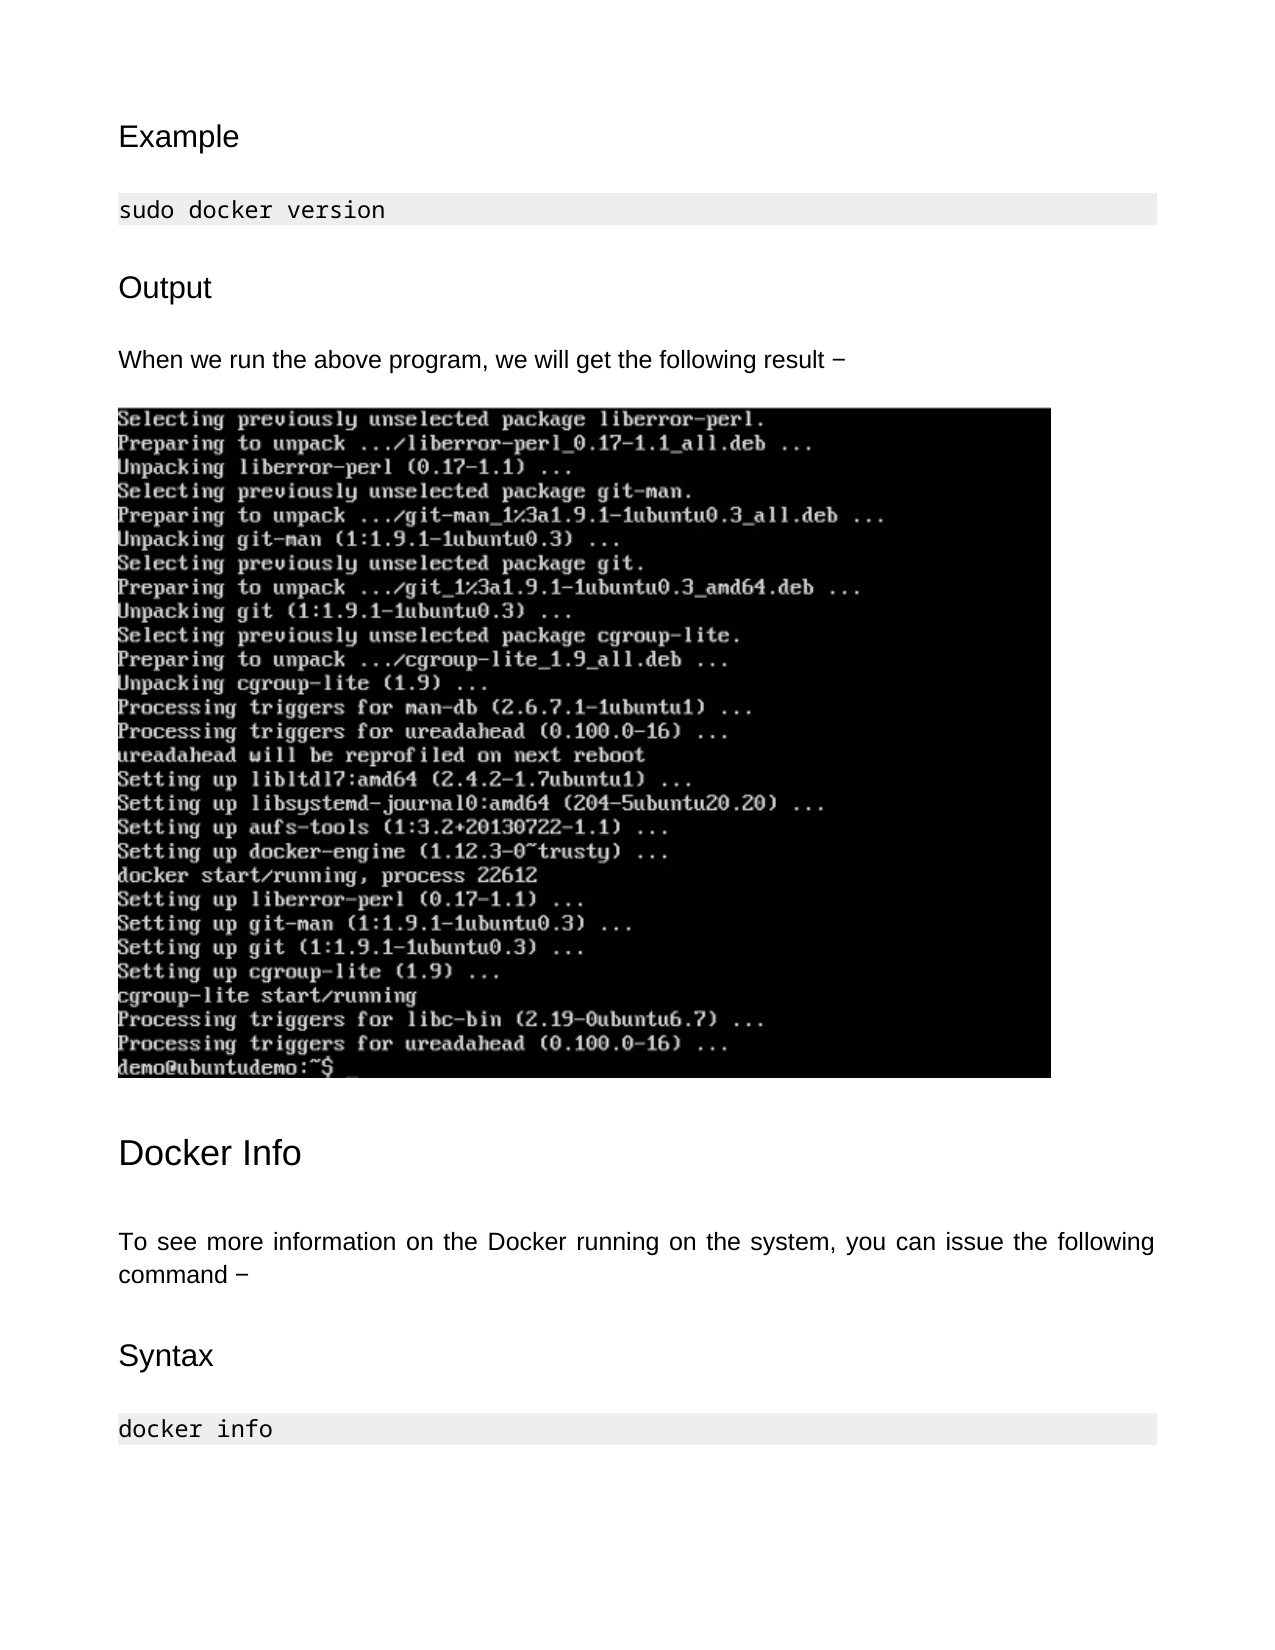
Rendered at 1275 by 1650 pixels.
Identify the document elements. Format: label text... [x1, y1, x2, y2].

subtitle Example [118, 118, 1157, 154]
subtitle Output [118, 269, 1157, 305]
text When we run the above program, we will get the following result − [118, 345, 1157, 373]
text docker info [118, 1413, 1157, 1445]
picture [118, 407, 1051, 1078]
text sudo docker version [118, 193, 1157, 225]
subtitle Docker Info [118, 1132, 1157, 1173]
text To see more information on the Docker running on the system, you can issue the following command − [118, 1227, 1157, 1289]
subtitle Syntax [118, 1337, 1157, 1373]
